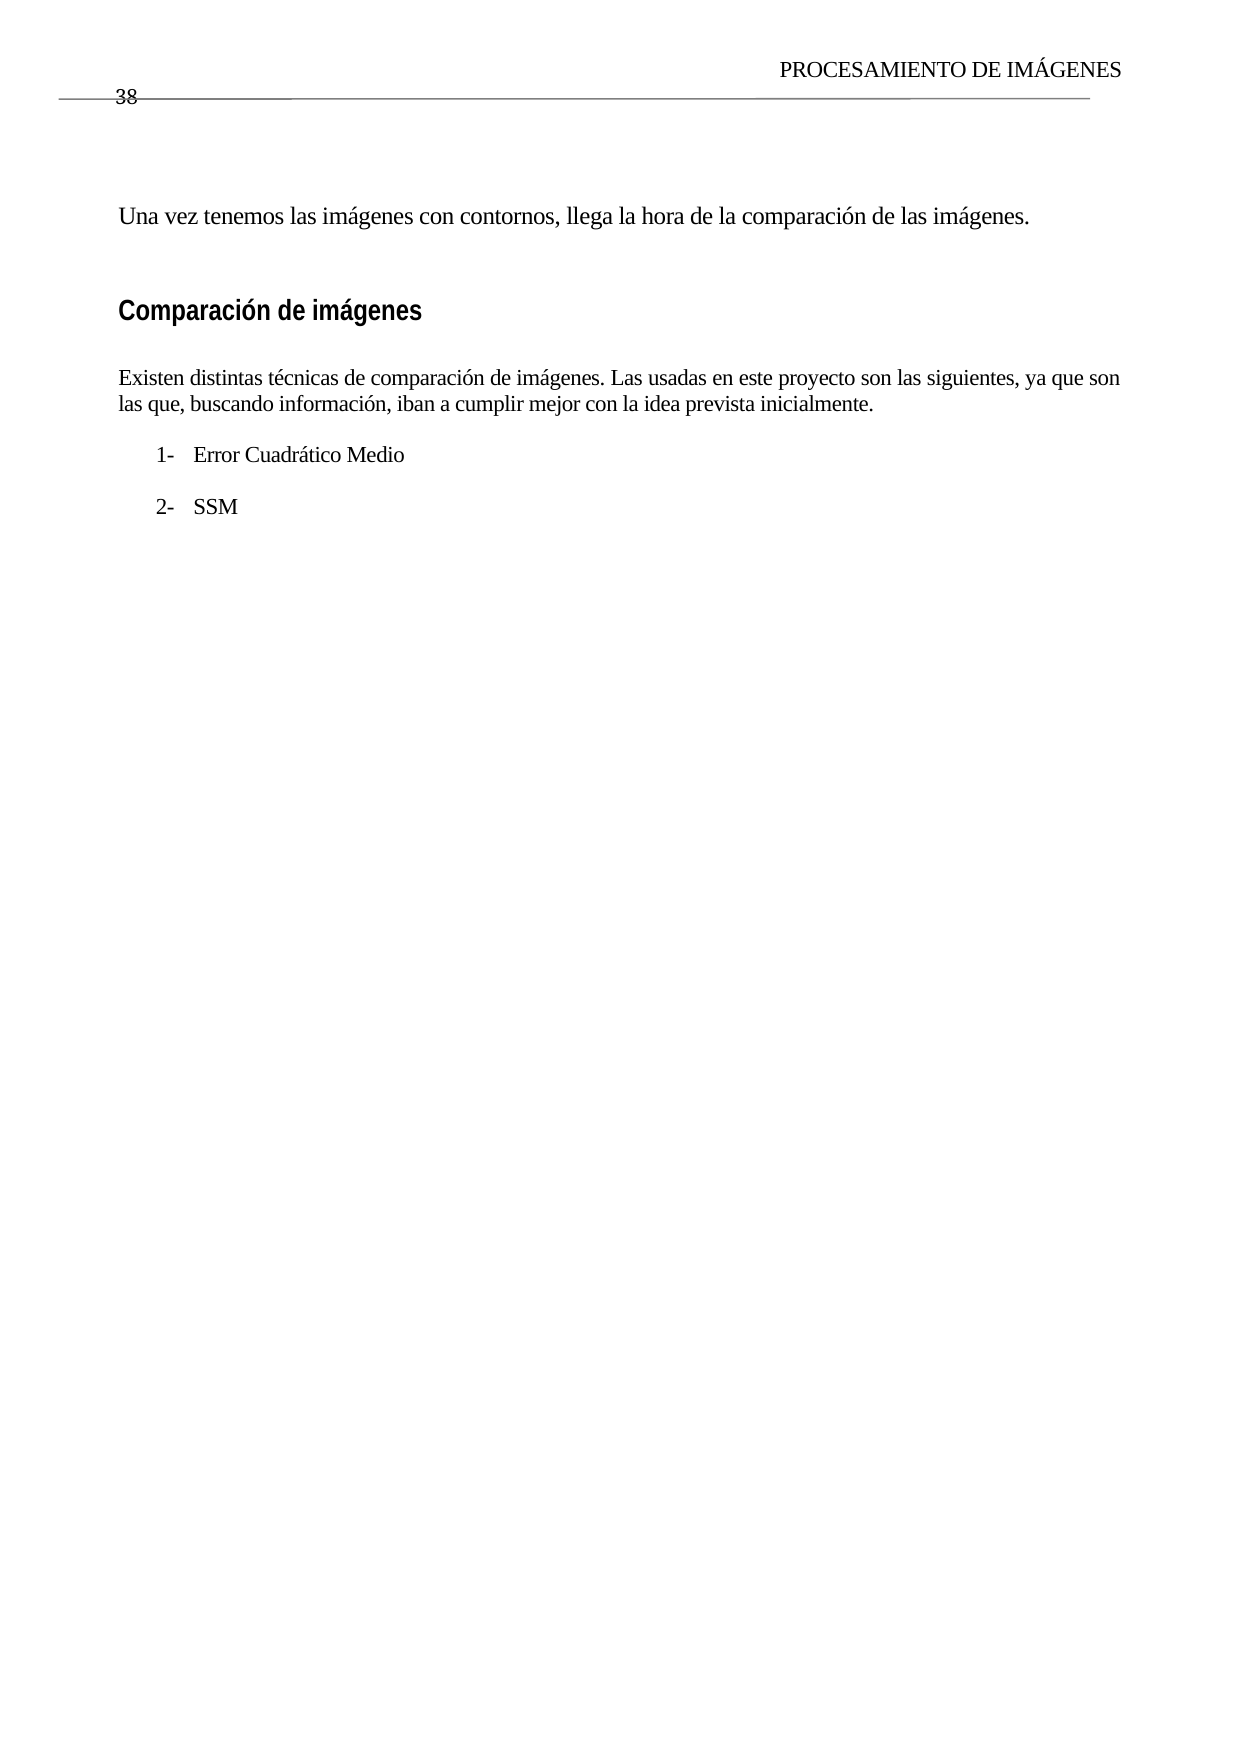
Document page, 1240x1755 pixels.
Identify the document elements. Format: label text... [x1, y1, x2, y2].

text Una vez tenemos las imágenes con contornos, llega la hora de la comparación de las imágenes. [118, 201, 1121, 230]
list Error Cuadrático Medio [156, 441, 1121, 468]
subtitle Comparación de imágenes [118, 293, 1122, 326]
list SSM [156, 493, 1121, 519]
text Existen distintas técnicas de comparación de imágenes. Las usadas en este proyecto son las siguientes, ya que son las que, buscando información, iban a cumplir mejor con la idea prevista inicialmente. [118, 364, 1121, 416]
